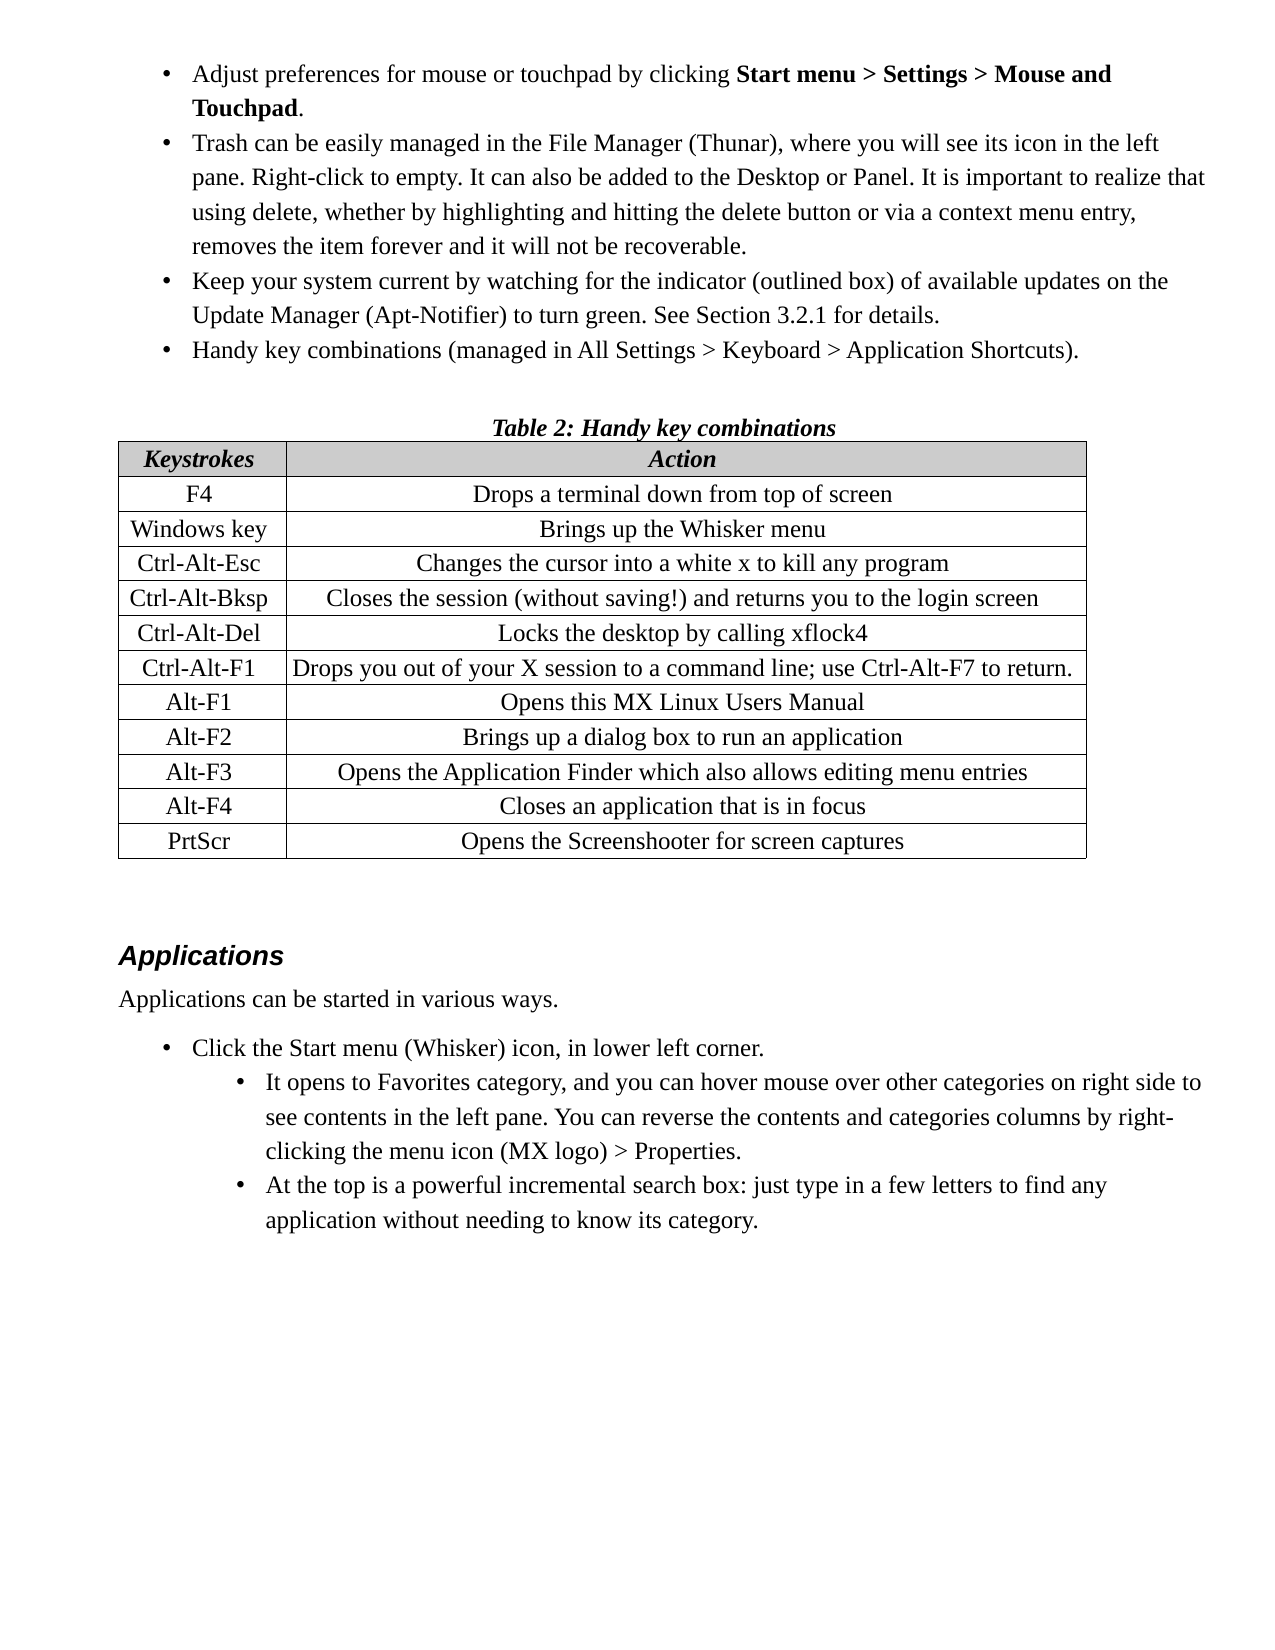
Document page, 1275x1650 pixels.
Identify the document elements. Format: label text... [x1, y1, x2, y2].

table_cell F4 [119, 477, 286, 511]
table_cell Closes the session (without saving!) and returns you to the login screen [287, 581, 1086, 615]
table_cell Opens the Screenshooter for screen captures [287, 824, 1086, 858]
table_header Action [287, 442, 1086, 476]
table_cell Locks the desktop by calling xflock4 [287, 616, 1086, 649]
table_cell Brings up the Whisker menu [287, 512, 1086, 546]
list It opens to Favorites category, and you can hover mouse over other categories on right side to see contents in the left pane. You can reverse the contents and categories columns by right-clicking the menu icon (MX logo) > Properties. [236, 1067, 1216, 1165]
table_cell Drops you out of your X session to a command line; use Ctrl-Alt-F7 to return. [287, 651, 1086, 684]
table_cell Alt-F4 [119, 789, 286, 823]
text Applications can be started in various ways. [118, 984, 1216, 1012]
table_cell Windows key [119, 512, 286, 546]
table_cell Changes the cursor into a white x to kill any program [287, 547, 1086, 580]
table_cell Alt-F2 [119, 720, 286, 754]
table_cell Closes an application that is in focus [287, 789, 1086, 823]
list At the top is a powerful incremental search box: just type in a few letters to find any application without needing to know its category. [236, 1171, 1216, 1234]
table_header Keystrokes [119, 442, 286, 476]
table_cell Brings up a dialog box to run an application [287, 720, 1086, 754]
table_cell Alt-F1 [119, 685, 286, 719]
table_cell Ctrl-Alt-Bksp [119, 581, 286, 615]
list Keep your system current by watching for the indicator (outlined box) of available updates on the Update Manager (Apt-Notifier) to turn green. See Section 3.2.1 for details. [162, 266, 1216, 329]
subtitle Applications [118, 939, 1216, 971]
list Click the Start menu (Whisker) icon, in lower left corner. [162, 1033, 1216, 1061]
table_cell Ctrl-Alt-Del [119, 616, 286, 649]
list Handy key combinations (managed in All Settings > Keyboard > Application Shortcuts). [162, 335, 1216, 364]
table_cell PrtScr [119, 824, 286, 858]
subtitle Table 2: Handy key combinations [118, 413, 1216, 441]
list Trash can be easily managed in the File Manager (Thunar), where you will see its icon in the left pane. Right-click to empty. It can also be added to the Desktop or Panel. It is important to realize that using delete, whether by highlighting and hitting the delete button or via a context menu entry, removes the item forever and it will not be recoverable. [162, 128, 1216, 260]
table_cell Opens this MX Linux Users Manual [287, 685, 1086, 719]
table_cell Ctrl-Alt-F1 [119, 651, 286, 684]
table_cell Drops a terminal down from top of screen [287, 477, 1086, 511]
table_cell Opens the Application Finder which also allows editing menu entries [287, 755, 1086, 788]
table_cell Ctrl-Alt-Esc [119, 547, 286, 580]
list Adjust preferences for mouse or touchpad by clicking Start menu > Settings > Mouse and Touchpad. [162, 59, 1216, 122]
table_cell Alt-F3 [119, 755, 286, 788]
